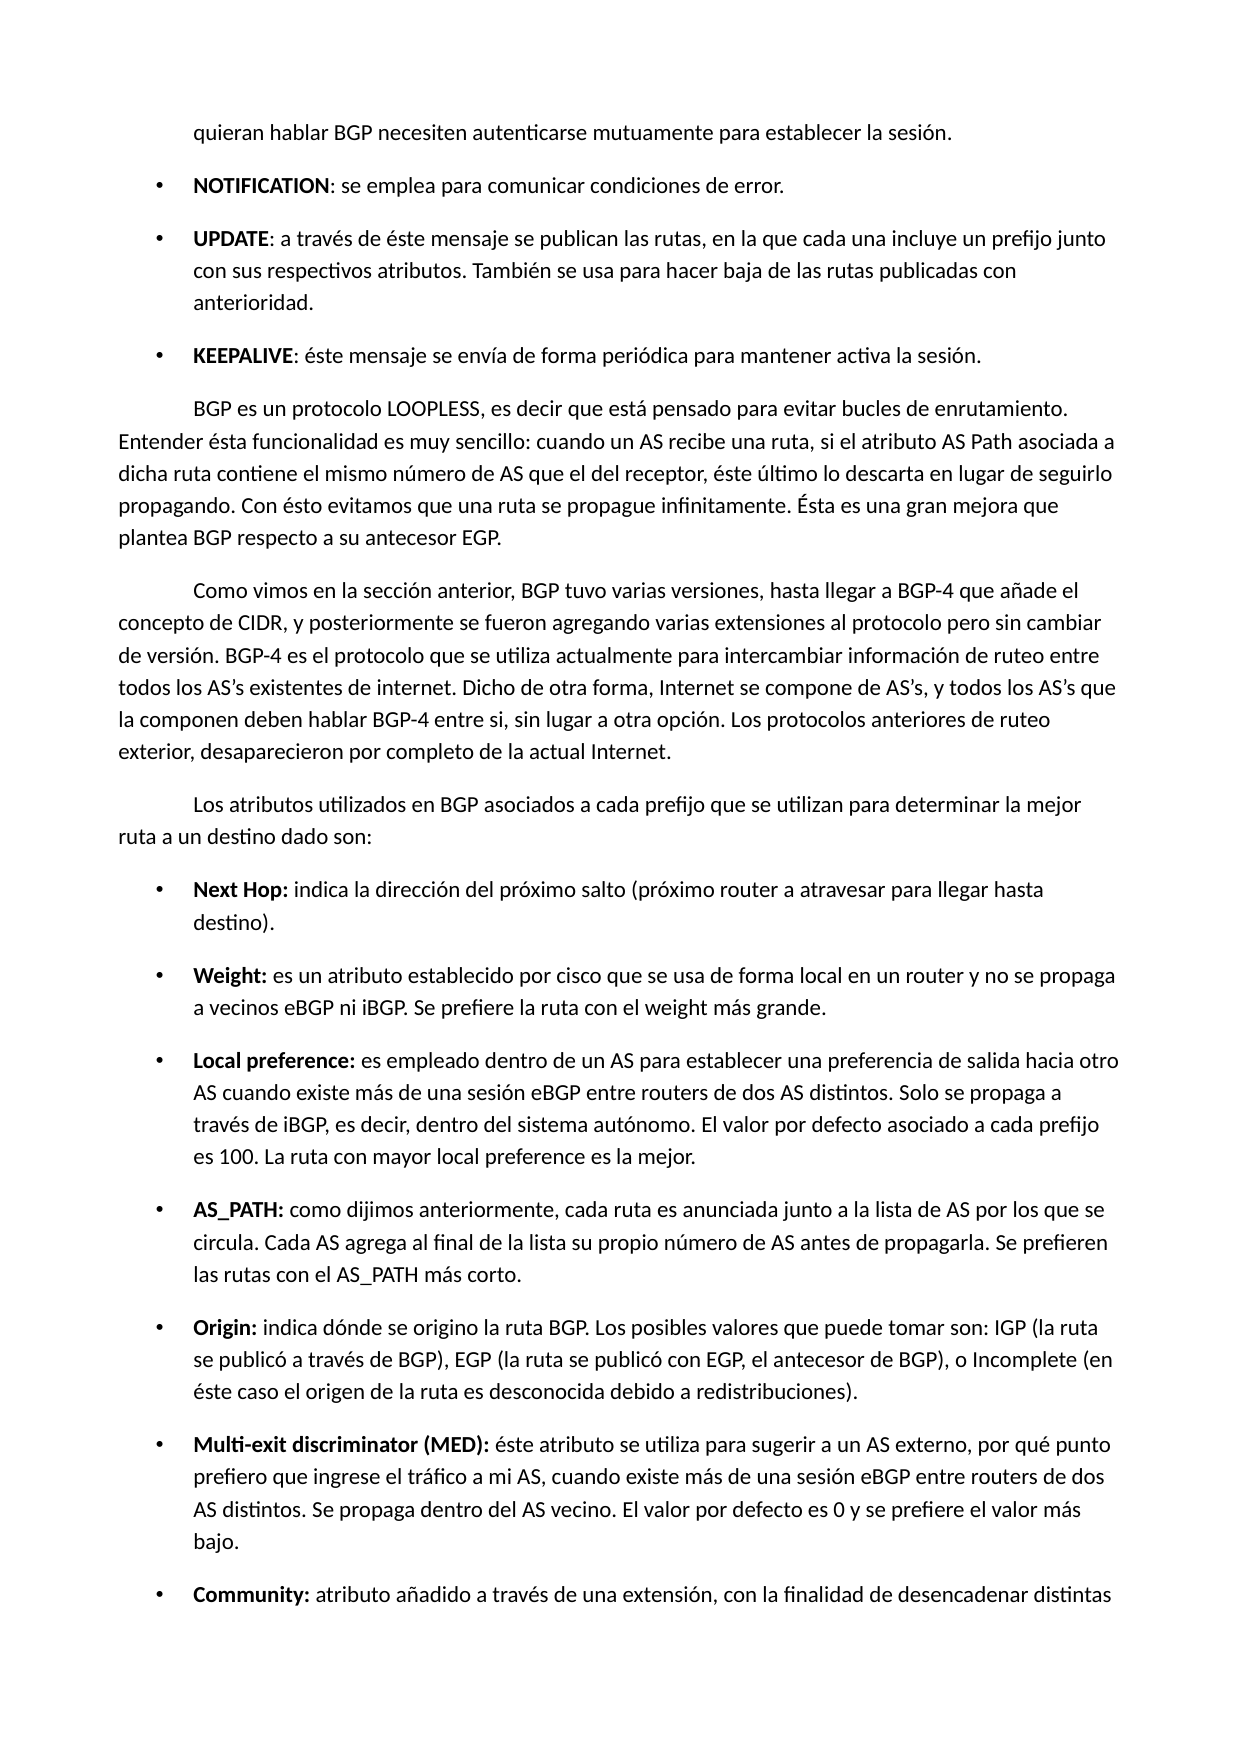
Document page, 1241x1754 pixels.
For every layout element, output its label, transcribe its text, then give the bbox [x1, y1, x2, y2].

list Origin: indica dónde se origino la ruta BGP. Los posibles valores que puede tomar son: IGP (la ruta se publicó a través de BGP), EGP (la ruta se publicó con EGP, el antecesor de BGP), o Incomplete (en éste caso el origen de la ruta es desconocida debido a redistribuciones). [156, 1313, 1122, 1405]
text Como vimos en la sección anterior, BGP tuvo varias versiones, hasta llegar a BGP-4 que añade el concepto de CIDR, y posteriormente se fueron agregando varias extensiones al protocolo pero sin cambiar de versión. BGP-4 es el protocolo que se utiliza actualmente para intercambiar información de ruteo entre todos los AS’s existentes de internet. Dicho de otra forma, Internet se compone de AS’s, y todos los AS’s que la componen deben hablar BGP-4 entre si, sin lugar a otra opción. Los protocolos anteriores de ruteo exterior, desaparecieron por completo de la actual Internet. [118, 576, 1122, 765]
list quieran hablar BGP necesiten autenticarse mutuamente para establecer la sesión. [156, 118, 1122, 146]
list Weight: es un atributo establecido por cisco que se usa de forma local en un router y no se propaga a vecinos eBGP ni iBGP. Se prefiere la ruta con el weight más grande. [156, 961, 1122, 1021]
list KEEPALIVE: éste mensaje se envía de forma periódica para mantener activa la sesión. [156, 342, 1122, 369]
list Community: atributo añadido a través de una extensión, con la finalidad de desencadenar distintas [156, 1580, 1122, 1608]
text Los atributos utilizados en BGP asociados a cada prefijo que se utilizan para determinar la mejor ruta a un destino dado son: [118, 790, 1122, 851]
list Multi-exit discriminator (MED): éste atributo se utiliza para sugerir a un AS externo, por qué punto prefiero que ingrese el tráfico a mi AS, cuando existe más de una sesión eBGP entre routers de dos AS distintos. Se propaga dentro del AS vecino. El valor por defecto es 0 y se prefiere el valor más bajo. [156, 1430, 1122, 1555]
list Local preference: es empleado dentro de un AS para establecer una preferencia de salida hacia otro AS cuando existe más de una sesión eBGP entre routers de dos AS distintos. Solo se propaga a través de iBGP, es decir, dentro del sistema autónomo. El valor por defecto asociado a cada prefijo es 100. La ruta con mayor local preference es la mejor. [156, 1046, 1122, 1171]
list Next Hop: indica la dirección del próximo salto (próximo router a atravesar para llegar hasta destino). [156, 876, 1122, 936]
list AS_PATH: como dijimos anteriormente, cada ruta es anunciada junto a la lista de AS por los que se circula. Cada AS agrega al final de la lista su propio número de AS antes de propagarla. Se prefieren las rutas con el AS_PATH más corto. [156, 1196, 1122, 1288]
text BGP es un protocolo LOOPLESS, es decir que está pensado para evitar bucles de enrutamiento. Entender ésta funcionalidad es muy sencillo: cuando un AS recibe una ruta, si el atributo AS Path asociada a dicha ruta contiene el mismo número de AS que el del receptor, éste último lo descarta en lugar de seguirlo propagando. Con ésto evitamos que una ruta se propague infinitamente. Ésta es una gran mejora que plantea BGP respecto a su antecesor EGP. [118, 394, 1122, 551]
list NOTIFICATION: se emplea para comunicar condiciones de error. [156, 171, 1122, 199]
list UPDATE: a través de éste mensaje se publican las rutas, en la que cada una incluye un prefijo junto con sus respectivos atributos. También se usa para hacer baja de las rutas publicadas con anterioridad. [156, 224, 1122, 317]
